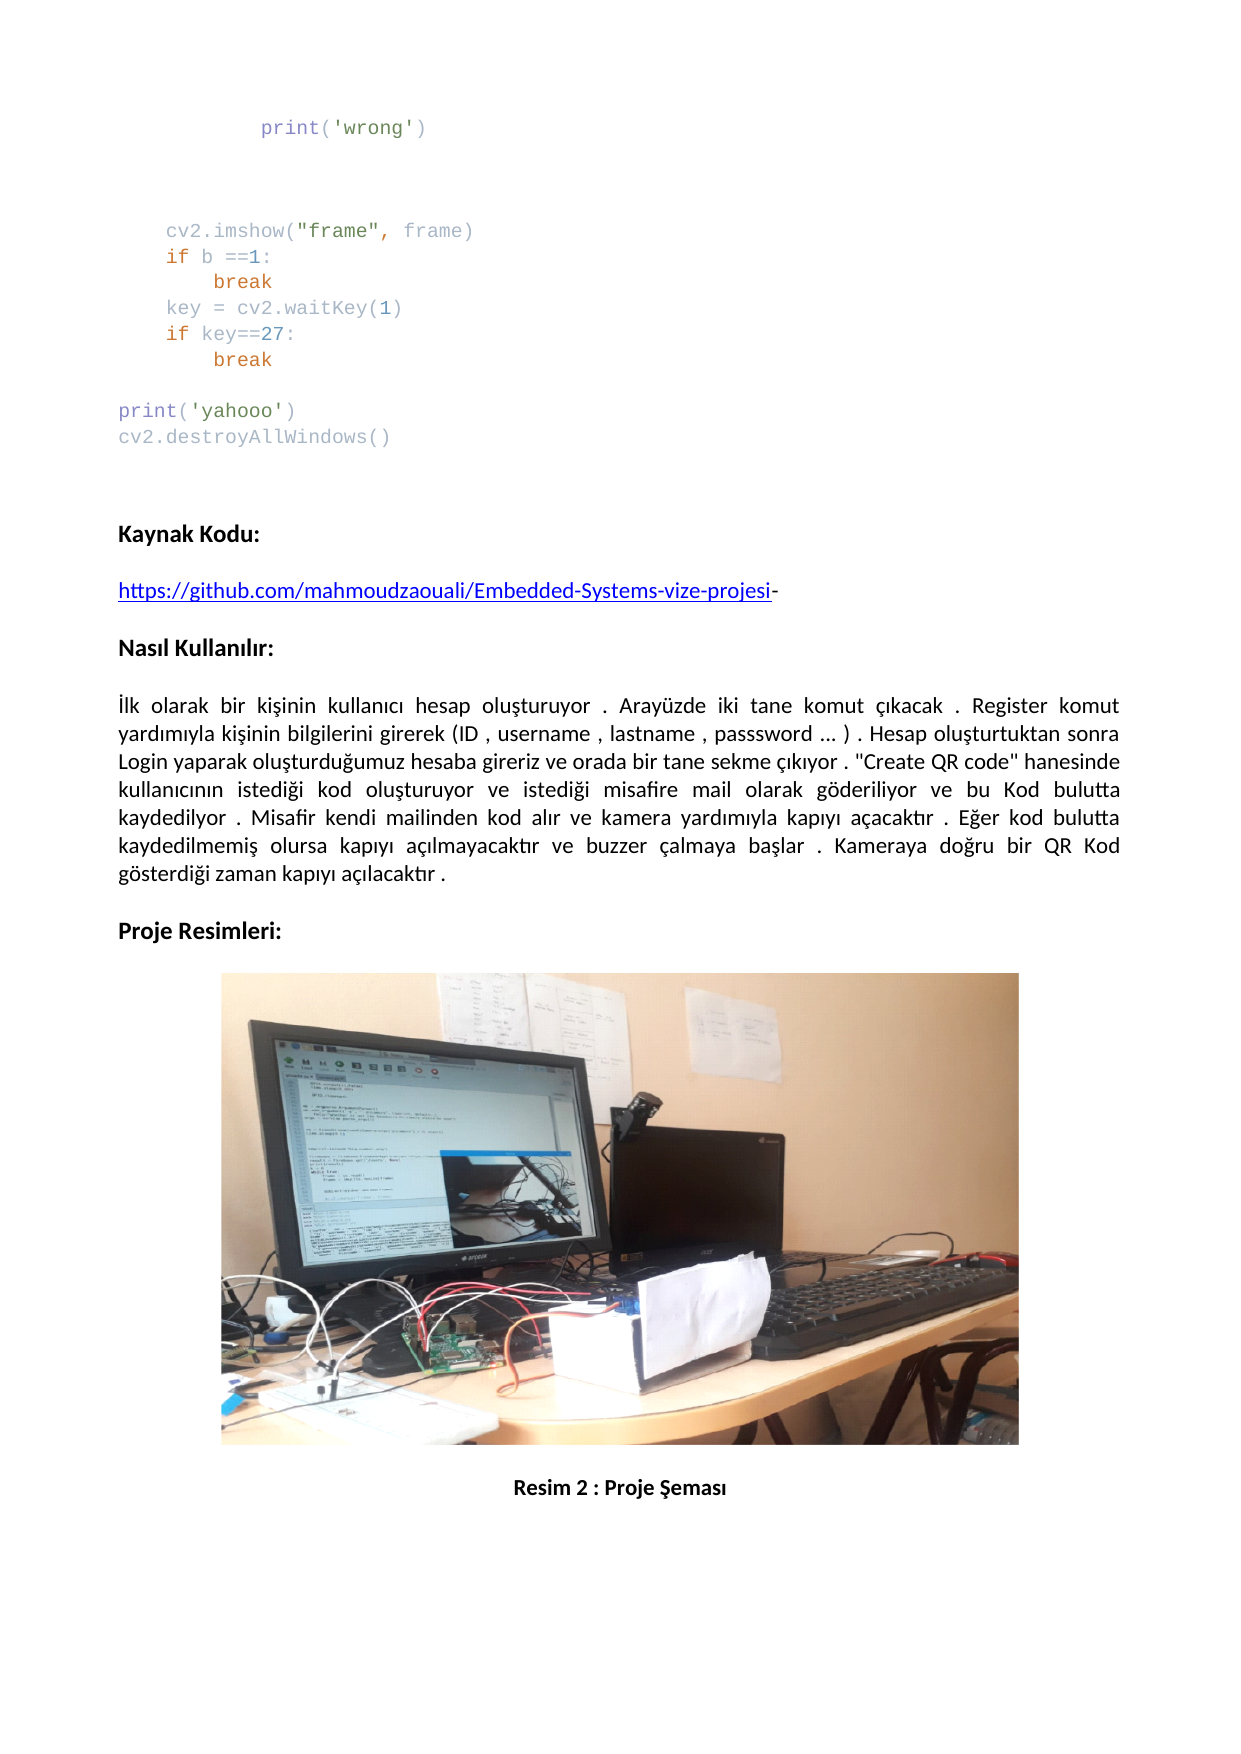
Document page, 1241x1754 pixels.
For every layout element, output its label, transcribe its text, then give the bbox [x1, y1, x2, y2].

text Resim 2 : Proje Şeması [118, 1473, 1122, 1501]
text İlk olarak bir kişinin kullanıcı hesap oluşturuyor . Arayüzde iki tane komut çıkacak . Register komut yardımıyla kişinin bilgilerini girerek (ID , username , lastname , passsword ... ) . Hesap oluşturtuktan sonra Login yaparak oluşturduğumuz hesaba gireriz ve orada bir tane sekme çıkıyor . "Create QR code" hanesinde kullanıcının istediği kod oluşturuyor ve istediği misafire mail olarak göderiliyor ve bu Kod bulutta kaydedilyor . Misafir kendi mailinden kod alır ve kamera yardımıyla kapıyı açacaktır . Eğer kod bulutta kaydedilmemiş olursa kapıyı açılmayacaktır ve buzzer çalmaya başlar . Kameraya doğru bir QR Kod gösterdiği zaman kapıyı açılacaktır . [118, 691, 1122, 887]
text Proje Resimleri: [118, 915, 1122, 946]
text https://github.com/mahmoudzaouali/Embedded-Systems-vize-projesi- [118, 576, 1122, 604]
text Nasıl Kullanılır: [118, 632, 1122, 663]
text Kaynak Kodu: [118, 518, 1122, 548]
text print('wrong') cv2.imshow("frame", frame) if b ==1: break key = cv2.waitKey(1) if key==27: break print('yahooo') cv2.destroyAllWindows() [118, 118, 1122, 481]
